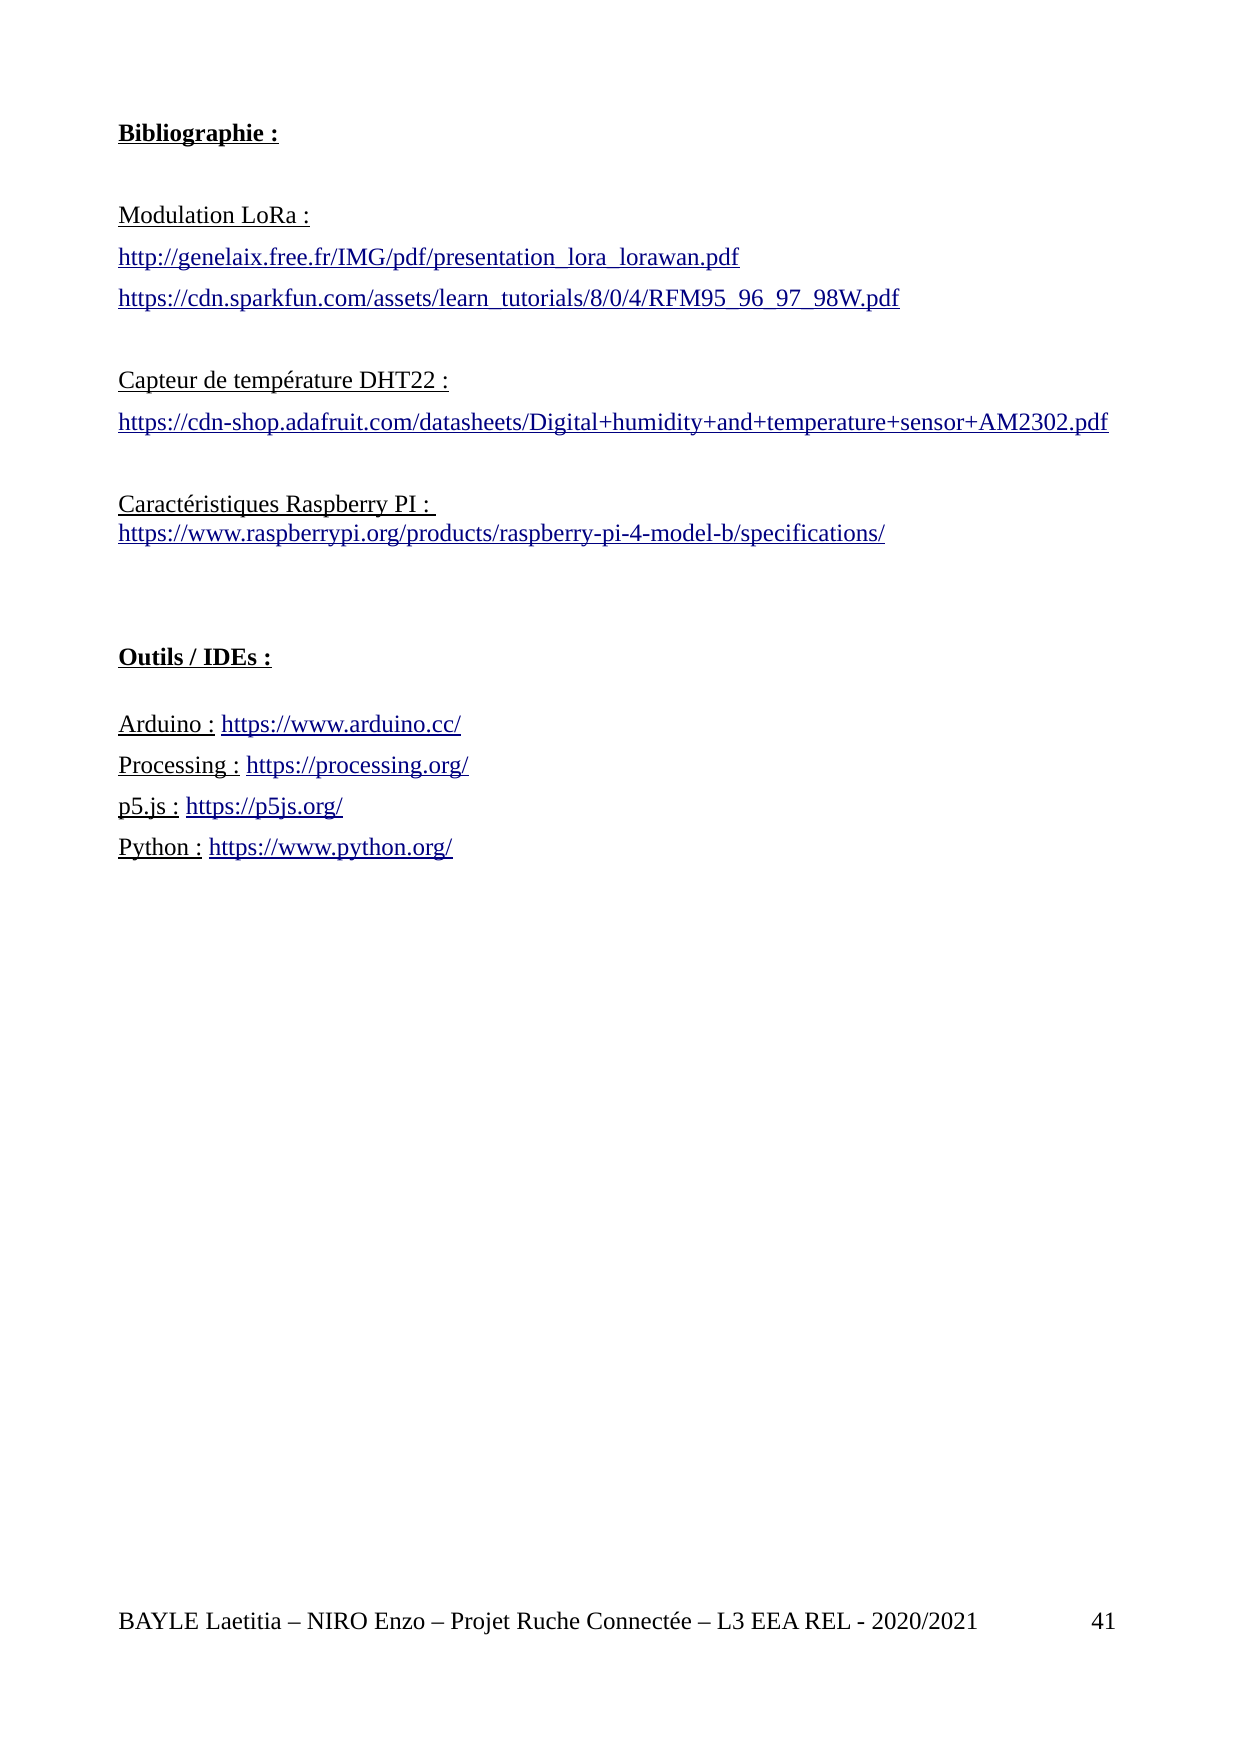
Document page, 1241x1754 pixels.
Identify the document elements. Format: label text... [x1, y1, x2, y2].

text Python : https://www.python.org/ [118, 832, 1122, 861]
text Capteur de température DHT22 : [118, 366, 1122, 394]
text Bibliographie : [118, 118, 1122, 147]
text https://cdn.sparkfun.com/assets/learn_tutorials/8/0/4/RFM95_96_97_98W.pdf [118, 283, 1122, 312]
text http://genelaix.free.fr/IMG/pdf/presentation_lora_lorawan.pdf [118, 242, 1122, 271]
text Caractéristiques Raspberry PI : https://www.raspberrypi.org/products/raspberry-pi-4-model-b/specifications/ [118, 489, 1122, 547]
text p5.js : https://p5js.org/ [118, 791, 1122, 820]
text Outils / IDEs : [118, 642, 1122, 671]
text Arduino : https://www.arduino.cc/ [118, 709, 1122, 738]
text Modulation LoRa : [118, 201, 1122, 229]
text Processing : https://processing.org/ [118, 750, 1122, 779]
text https://cdn-shop.adafruit.com/datasheets/Digital+humidity+and+temperature+sensor+AM2302.pdf [118, 407, 1122, 436]
